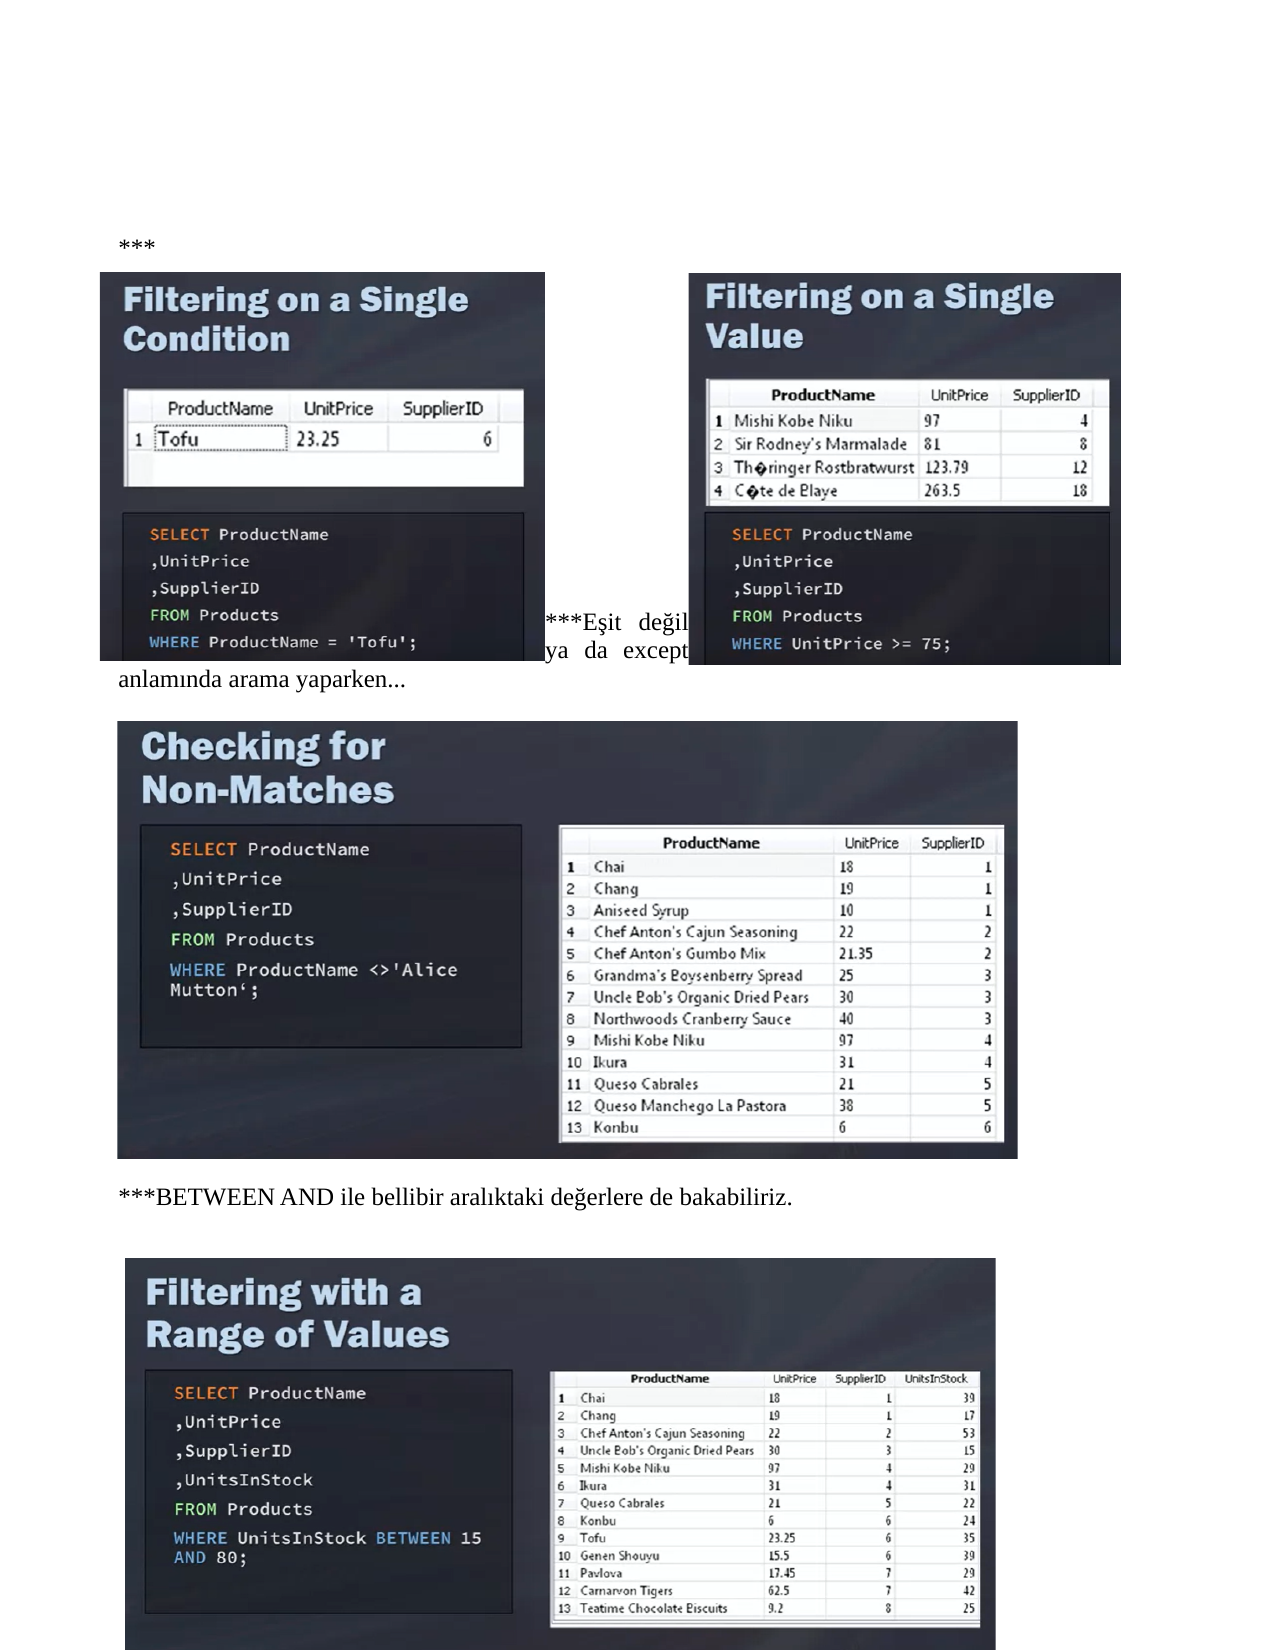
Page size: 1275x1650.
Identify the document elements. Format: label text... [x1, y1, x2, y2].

picture [117, 721, 1018, 1159]
text *** [118, 233, 1157, 262]
text ***BETWEEN AND ile bellibir aralıktaki değerlere de bakabiliriz. [118, 1182, 1157, 1211]
picture [125, 1258, 996, 1650]
picture [99, 272, 545, 661]
picture [688, 273, 1121, 665]
text ***Eşit değil ya da except anlamında arama yaparken... [118, 607, 1157, 693]
